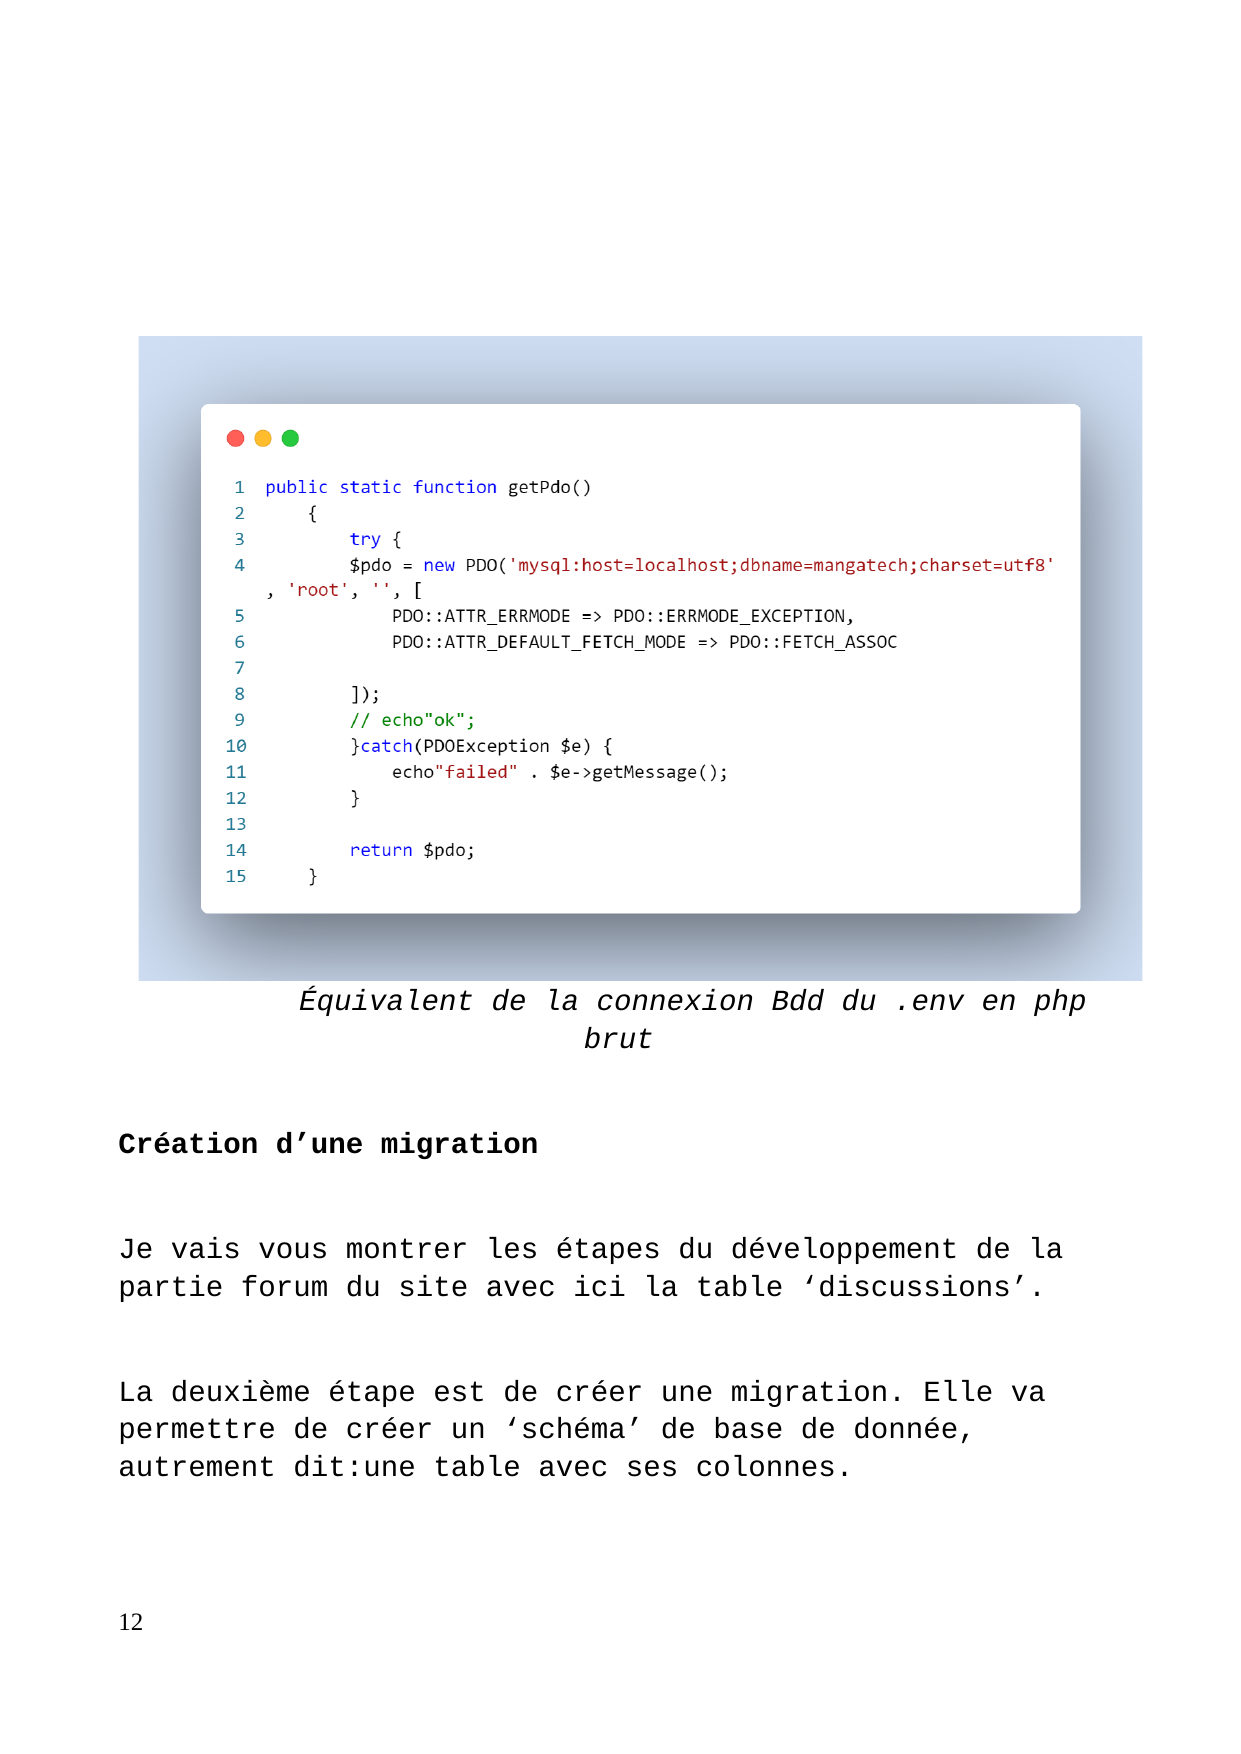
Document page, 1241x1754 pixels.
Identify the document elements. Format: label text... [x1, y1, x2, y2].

text Équivalent de la connexion Bdd du .env en php brut [118, 328, 1122, 1057]
text La deuxième étape est de créer une migration. Elle va permettre de créer un ‘schéma’ de base de donnée, autrement dit:une table avec ses colonnes. [118, 1377, 1122, 1486]
picture [138, 336, 1143, 981]
text Je vais vous montrer les étapes du développement de la partie forum du site avec ici la table ‘discussions’. [118, 1234, 1122, 1305]
text Création d’une migration [118, 1129, 1122, 1162]
